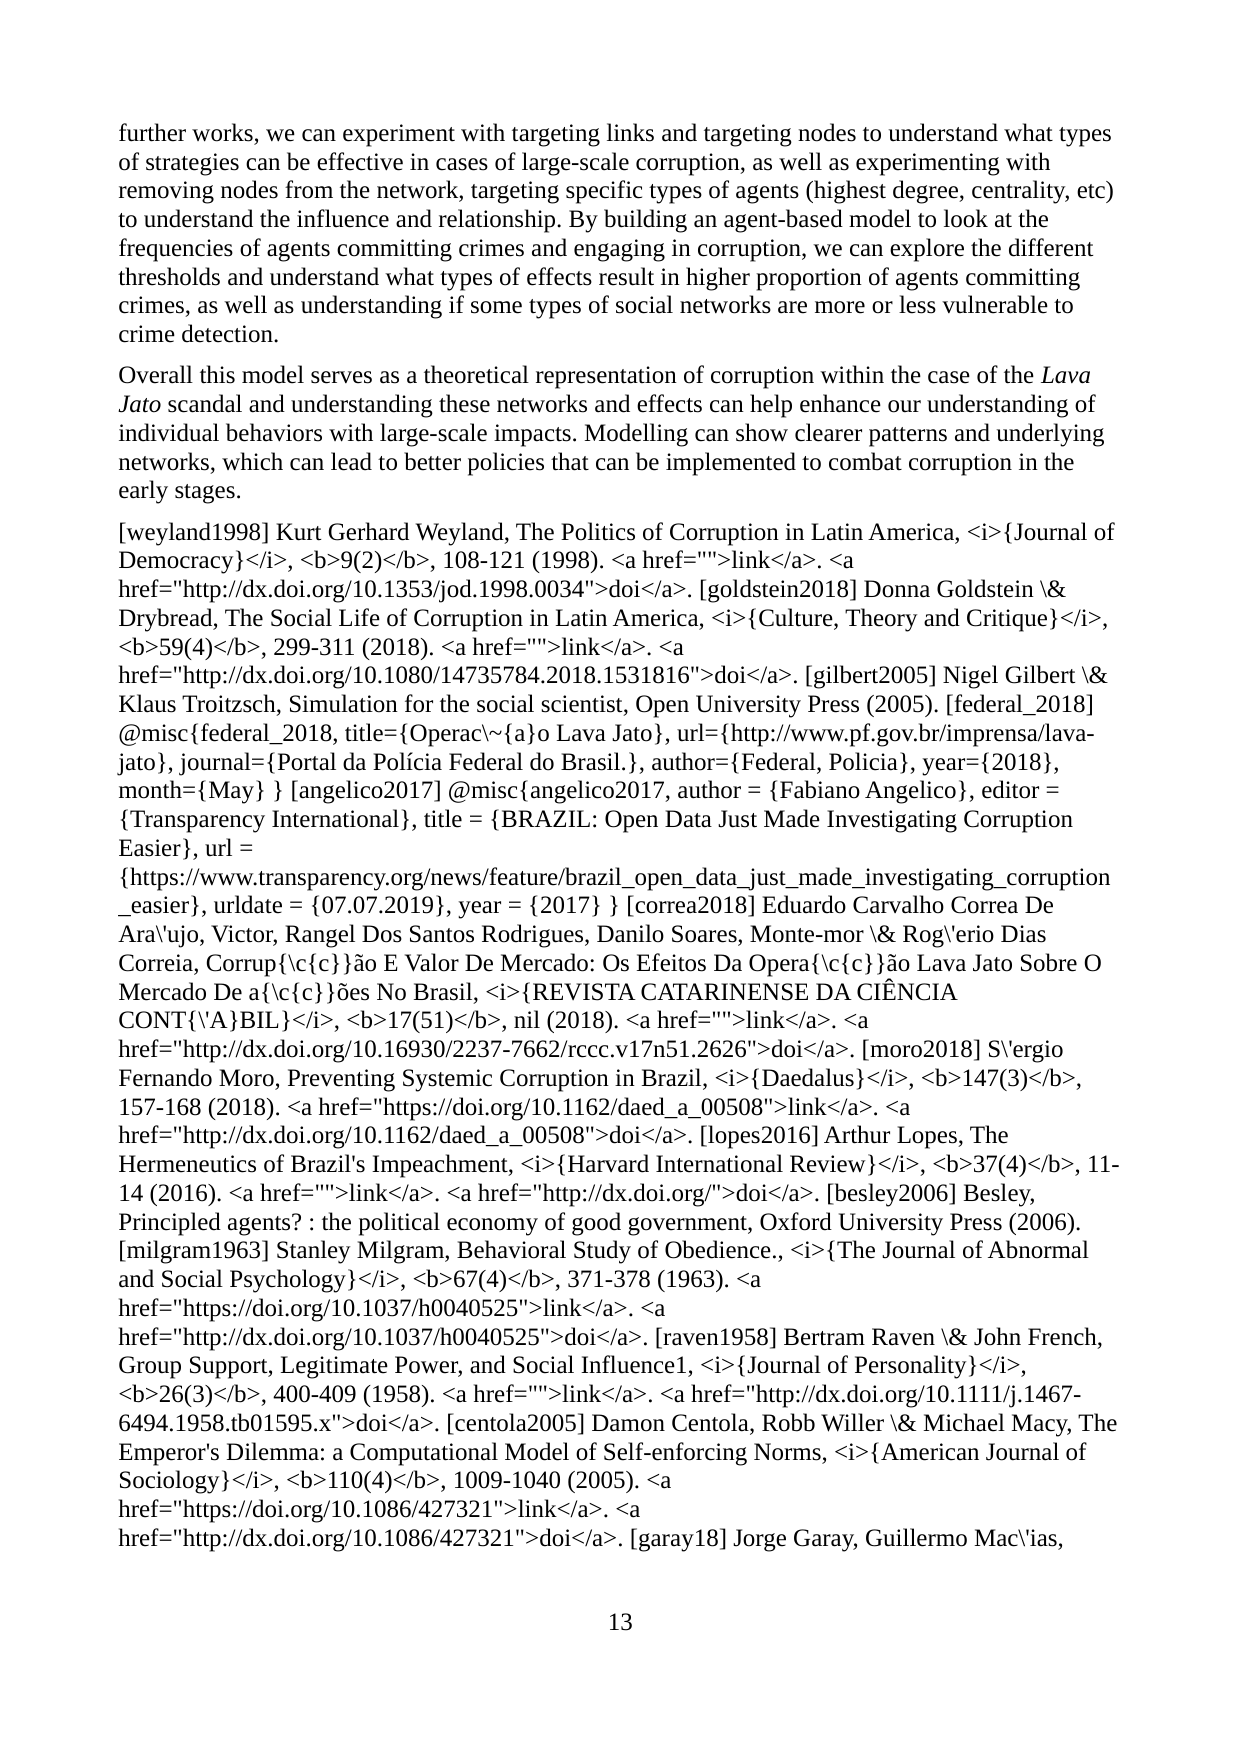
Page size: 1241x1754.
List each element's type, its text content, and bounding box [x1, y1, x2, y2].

text [weyland1998] Kurt Gerhard Weyland, The Politics of Corruption in Latin America, <i>{Journal of Democracy}</i>, <b>9(2)</b>, 108-121 (1998). <a href="">link</a>. <a href="http://dx.doi.org/10.1353/jod.1998.0034">doi</a>. [goldstein2018] Donna Goldstein \& Drybread, The Social Life of Corruption in Latin America, <i>{Culture, Theory and Critique}</i>, <b>59(4)</b>, 299-311 (2018). <a href="">link</a>. <a href="http://dx.doi.org/10.1080/14735784.2018.1531816">doi</a>. [gilbert2005] Nigel Gilbert \& Klaus Troitzsch, Simulation for the social scientist, Open University Press (2005). [federal_2018] @misc{federal_2018, title={Operac\~{a}o Lava Jato}, url={http://www.pf.gov.br/imprensa/lava-jato}, journal={Portal da Polícia Federal do Brasil.}, author={Federal, Policia}, year={2018}, month={May} } [angelico2017] @misc{angelico2017, author = {Fabiano Angelico}, editor = {Transparency International}, title = {BRAZIL: Open Data Just Made Investigating Corruption Easier}, url = {https://www.transparency.org/news/feature/brazil_open_data_just_made_investigating_corruption_easier}, urldate = {07.07.2019}, year = {2017} } [correa2018] Eduardo Carvalho Correa De Ara\'ujo, Victor, Rangel Dos Santos Rodrigues, Danilo Soares, Monte-mor \& Rog\'erio Dias Correia, Corrup{\c{c}}ão E Valor De Mercado: Os Efeitos Da Opera{\c{c}}ão Lava Jato Sobre O Mercado De a{\c{c}}ões No Brasil, <i>{REVISTA CATARINENSE DA CIÊNCIA CONT{\'A}BIL}</i>, <b>17(51)</b>, nil (2018). <a href="">link</a>. <a href="http://dx.doi.org/10.16930/2237-7662/rccc.v17n51.2626">doi</a>. [moro2018] S\'ergio Fernando Moro, Preventing Systemic Corruption in Brazil, <i>{Daedalus}</i>, <b>147(3)</b>, 157-168 (2018). <a href="https://doi.org/10.1162/daed_a_00508">link</a>. <a href="http://dx.doi.org/10.1162/daed_a_00508">doi</a>. [lopes2016] Arthur Lopes, The Hermeneutics of Brazil's Impeachment, <i>{Harvard International Review}</i>, <b>37(4)</b>, 11-14 (2016). <a href="">link</a>. <a href="http://dx.doi.org/">doi</a>. [besley2006] Besley, Principled agents? : the political economy of good government, Oxford University Press (2006). [milgram1963] Stanley Milgram, Behavioral Study of Obedience., <i>{The Journal of Abnormal and Social Psychology}</i>, <b>67(4)</b>, 371-378 (1963). <a href="https://doi.org/10.1037/h0040525">link</a>. <a href="http://dx.doi.org/10.1037/h0040525">doi</a>. [raven1958] Bertram Raven \& John French, Group Support, Legitimate Power, and Social Influence1, <i>{Journal of Personality}</i>, <b>26(3)</b>, 400-409 (1958). <a href="">link</a>. <a href="http://dx.doi.org/10.1111/j.1467-6494.1958.tb01595.x">doi</a>. [centola2005] Damon Centola, Robb Willer \& Michael Macy, The Emperor's Dilemma: a Computational Model of Self‐enforcing Norms, <i>{American Journal of Sociology}</i>, <b>110(4)</b>, 1009-1040 (2005). <a href="https://doi.org/10.1086/427321">link</a>. <a href="http://dx.doi.org/10.1086/427321">doi</a>. [garay18] Jorge Garay, Guillermo Mac\'ias, [118, 517, 1122, 1552]
text further works, we can experiment with targeting links and targeting nodes to understand what types of strategies can be effective in cases of large-scale corruption, as well as experimenting with removing nodes from the network, targeting specific types of agents (highest degree, centrality, etc) to understand the influence and relationship. By building an agent-based model to look at the frequencies of agents committing crimes and engaging in corruption, we can explore the different thresholds and understand what types of effects result in higher proportion of agents committing crimes, as well as understanding if some types of social networks are more or less vulnerable to crime detection. [118, 118, 1122, 348]
text Overall this model serves as a theoretical representation of corruption within the case of the Lava Jato scandal and understanding these networks and effects can help enhance our understanding of individual behaviors with large-scale impacts. Modelling can show clearer patterns and underlying networks, which can lead to better policies that can be implemented to combat corruption in the early stages. [118, 361, 1122, 504]
